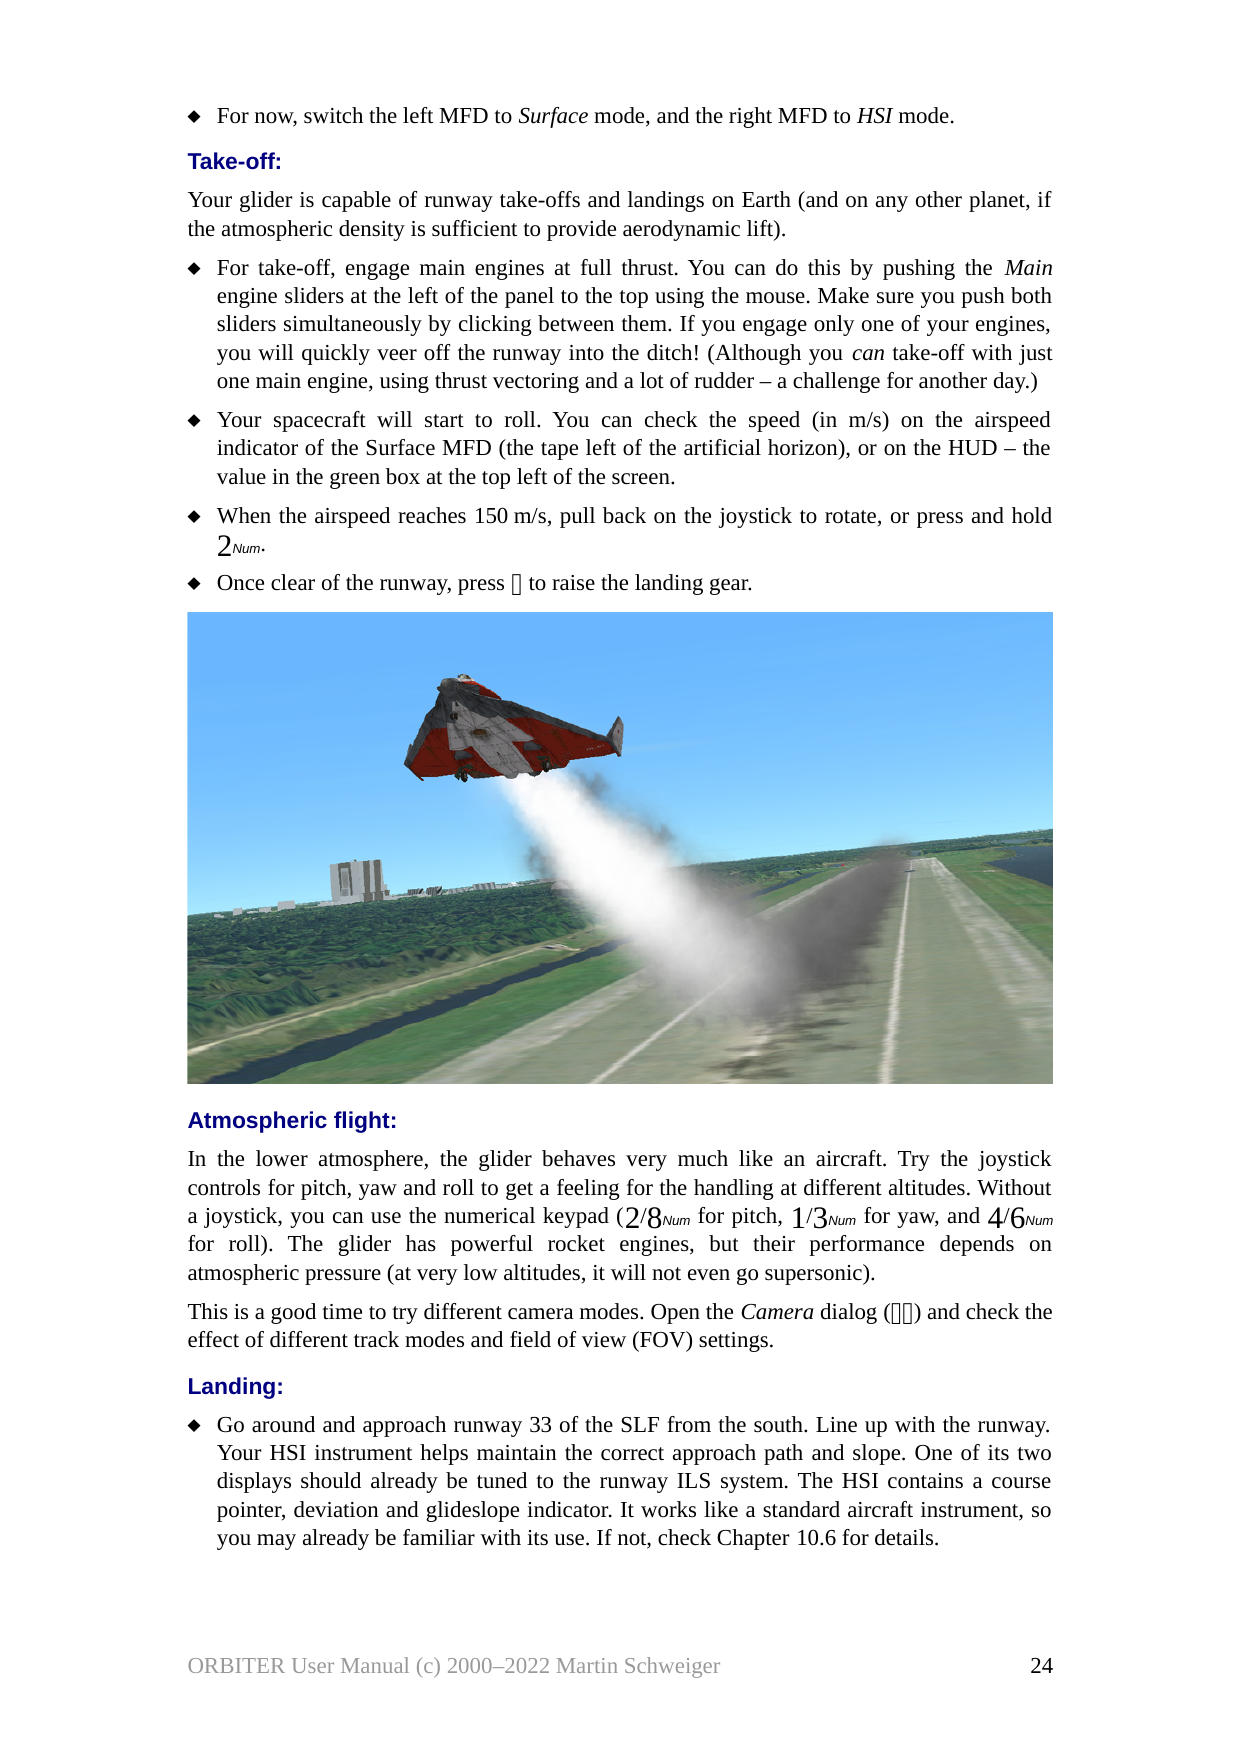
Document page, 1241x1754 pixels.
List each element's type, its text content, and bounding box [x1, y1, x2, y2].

list For now, switch the left MFD to Surface mode, and the right MFD to HSI mode. [187, 100, 1053, 129]
list Go around and approach runway 33 of the SLF from the south. Line up with the runway. Your HSI instrument helps maintain the correct approach path and slope. One of its two displays should already be tuned to the runway ILS system. The HSI contains a course pointer, deviation and glideslope indicator. It works like a standard aircraft instrument, so you may already be familiar with its use. If not, check Chapter 10.5 for details. [187, 1409, 1053, 1551]
list For take-off, engage main engines at full thrust. You can do this by pushing the Main engine sliders at the left of the panel to the top using the mouse. Make sure you push both sliders simultaneously by clicking between them. If you engage only one of your engines, you will quickly veer off the runway into the ditch! (Although you can take-off with just one main engine, using thrust vectoring and a lot of rudder – a challenge for another day.) [187, 252, 1053, 394]
subtitle Take-off: [187, 148, 1053, 174]
picture [187, 612, 1053, 1084]
text This is a good time to try different camera modes. Open the Camera dialog () and check the effect of different track modes and field of view (FOV) settings. [187, 1296, 1053, 1353]
text In the lower atmosphere, the glider behaves very much like an aircraft. Try the joystick controls for pitch, yaw and roll to get a feeling for the handling at different altitudes. Without a joystick, you can use the numerical keypad (/8Num for pitch, 1/3Num for yaw, and 4/6Num for roll). The glider has powerful rocket engines, but their performance depends on atmospheric pressure (at very low altitudes, it will not even go supersonic). [187, 1144, 1053, 1286]
text Your glider is capable of runway take-offs and landings on Earth (and on any other planet, if the atmospheric density is sufficient to provide aerodynamic lift). [187, 185, 1053, 242]
subtitle Landing: [187, 1373, 1053, 1399]
list When the airspeed reaches 150 m/s, pull back on the joystick to rotate, or press and hold Num. [187, 500, 1053, 557]
list Once clear of the runway, press  to raise the landing gear. [187, 568, 1053, 596]
list Your spacecraft will start to roll. You can check the speed (in m/s) on the airspeed indicator of the Surface MFD (the tape left of the artificial horizon), or on the HUD – the value in the green box at the top left of the screen. [187, 405, 1053, 490]
subtitle Atmospheric flight: [187, 1084, 1053, 1133]
